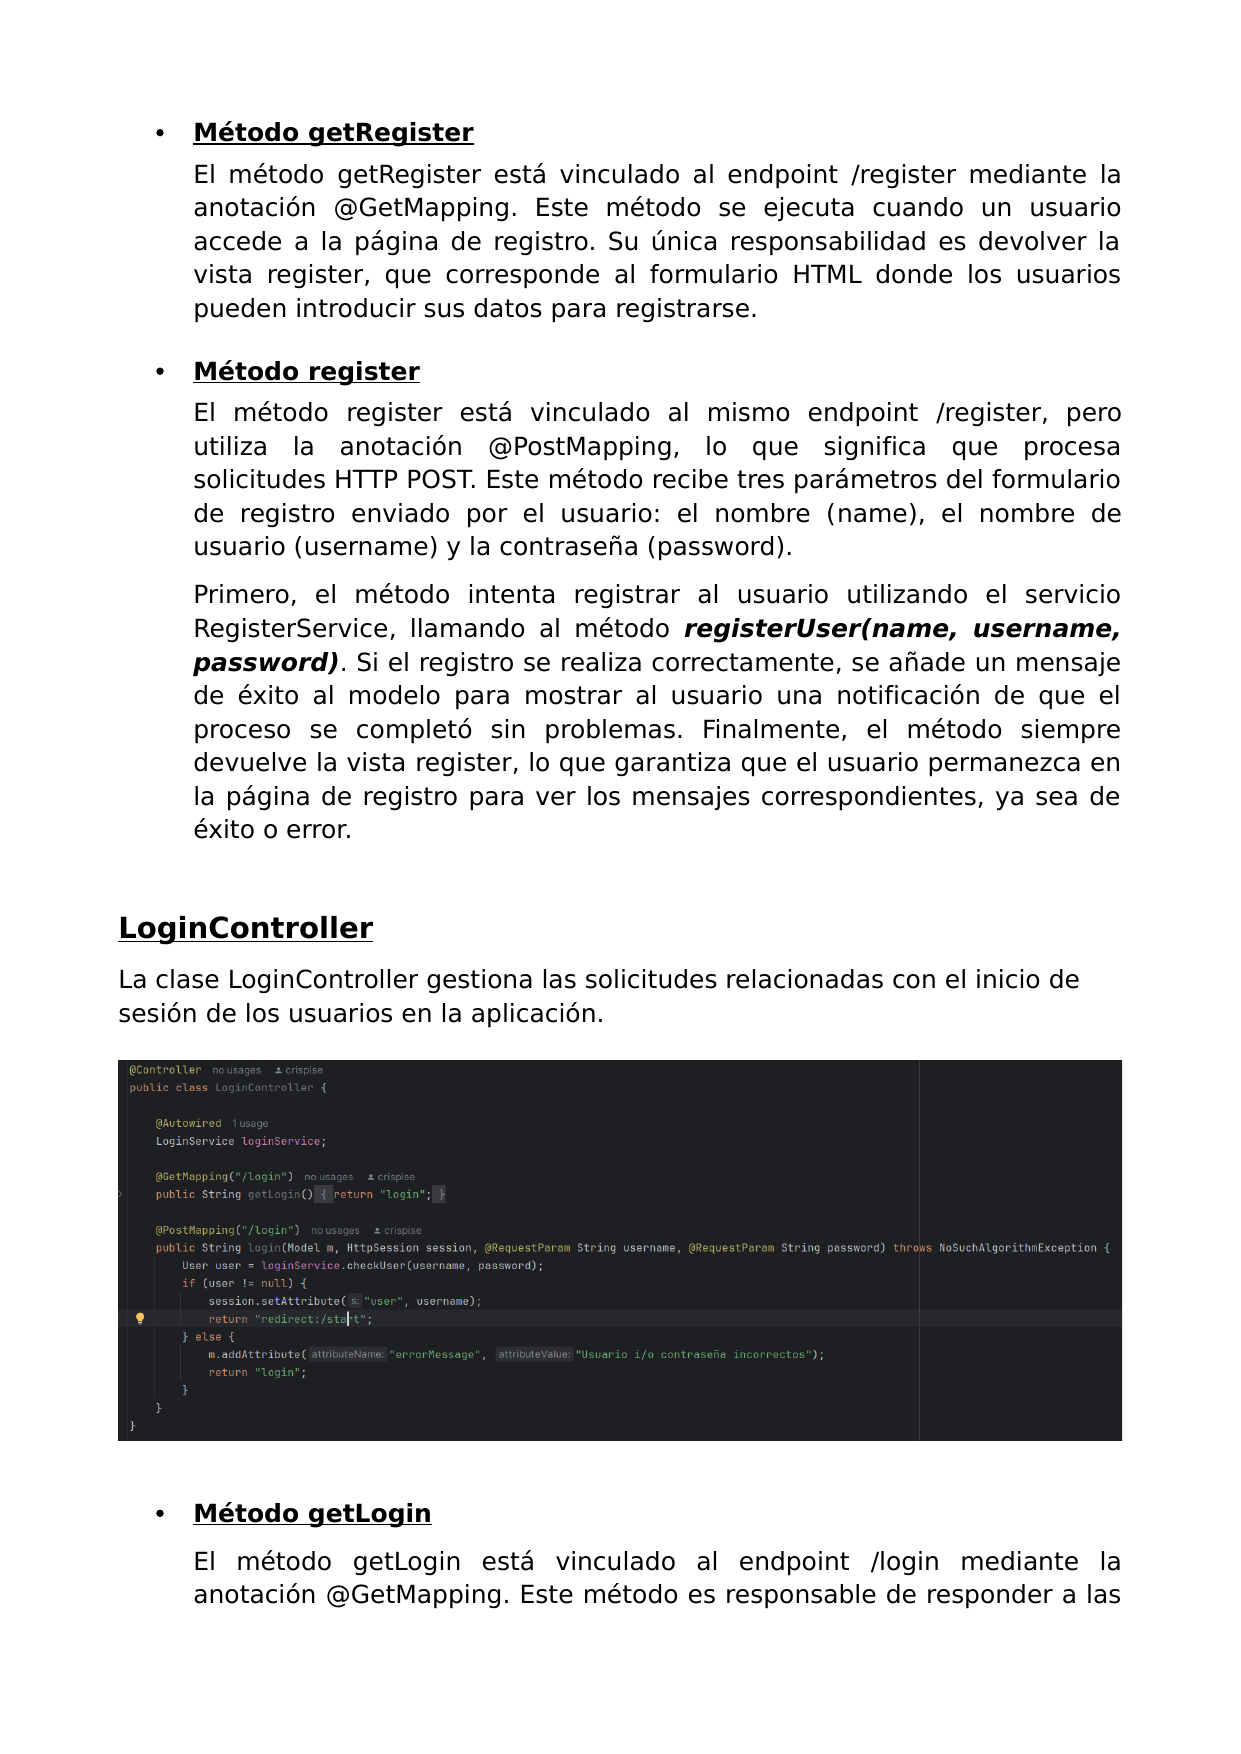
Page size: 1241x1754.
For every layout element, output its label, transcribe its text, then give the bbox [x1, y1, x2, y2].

list Primero, el método intenta registrar al usuario utilizando el servicio RegisterService, llamando al método registerUser(name, username, password). Si el registro se realiza correctamente, se añade un mensaje de éxito al modelo para mostrar al usuario una notificación de que el proceso se completó sin problemas. Finalmente, el método siempre devuelve la vista register, lo que garantiza que el usuario permanezca en la página de registro para ver los mensajes correspondientes, ya sea de éxito o error. [156, 581, 1122, 844]
subtitle Método register [156, 357, 1122, 386]
text LoginController [118, 912, 1122, 946]
text La clase LoginController gestiona las solicitudes relacionadas con el inicio de sesión de los usuarios en la aplicación. [118, 965, 1122, 1028]
subtitle Método getRegister [156, 118, 1122, 147]
list Método getLogin [156, 1499, 1122, 1528]
picture [118, 1060, 1123, 1441]
list El método getRegister está vinculado al endpoint /register mediante la anotación @GetMapping. Este método se ejecuta cuando un usuario accede a la página de registro. Su única responsabilidad es devolver la vista register, que corresponde al formulario HTML donde los usuarios pueden introducir sus datos para registrarse. [156, 160, 1122, 323]
list El método getLogin está vinculado al endpoint /login mediante la anotación @GetMapping. Este método es responsable de responder a las [156, 1547, 1122, 1609]
list El método register está vinculado al mismo endpoint /register, pero utiliza la anotación @PostMapping, lo que significa que procesa solicitudes HTTP POST. Este método recibe tres parámetros del formulario de registro enviado por el usuario: el nombre (name), el nombre de usuario (username) y la contraseña (password). [156, 398, 1122, 562]
